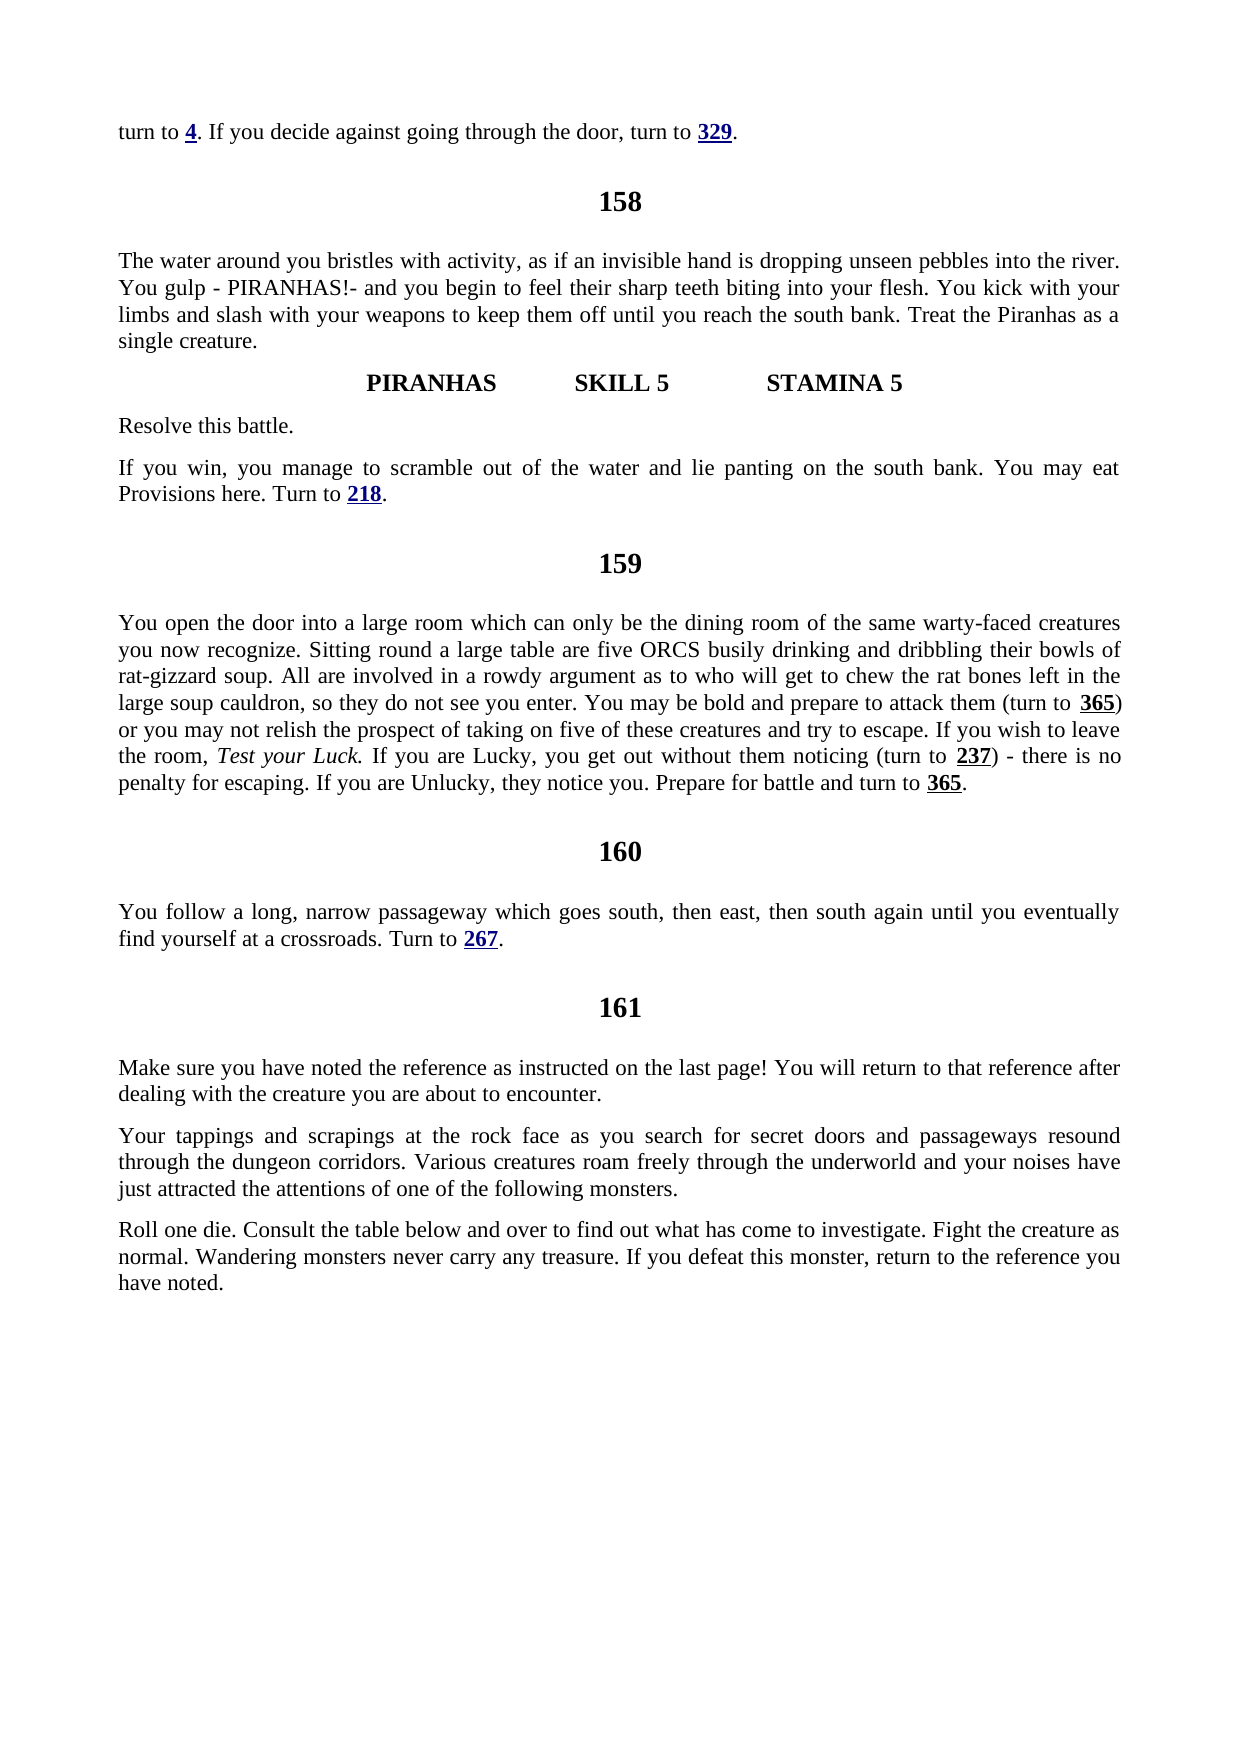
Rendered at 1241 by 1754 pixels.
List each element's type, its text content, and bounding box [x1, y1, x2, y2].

text Your tappings and scrapings at the rock face as you search for secret doors and passageways resound through the dungeon corridors. Various creatures roam freely through the underworld and your noises have just attracted the attentions of one of the following monsters. [118, 1121, 1122, 1201]
text You open the door into a large room which can only be the dining room of the same warty-faced creatures you now recognize. Sitting round a large table are five ORCS busily drinking and dribbling their bowls of rat-gizzard soup. All are involved in a rowdy argument as to who will get to chew the rat bones left in the large soup cauldron, so they do not see you enter. You may be bold and prepare to attack them (turn to 365) or you may not relish the prospect of taking on five of these creatures and try to escape. If you wish to leave the room, Test your Luck. If you are Lucky, you get out without them noticing (turn to 237) - there is no penalty for escaping. If you are Unlucky, they notice you. Prepare for battle and turn to 365. [118, 609, 1122, 795]
subtitle 160 [118, 835, 1122, 868]
text The water around you bristles with activity, as if an invisible hand is dropping unseen pebbles into the river. You gulp - PIRANHAS!- and you begin to feel their sharp teeth biting into your flesh. You kick with your limbs and slash with your weapons to keep them off until you reach the south bank. Treat the Piranhas as a single creature. [118, 247, 1122, 353]
text Make sure you have noted the reference as instructed on the last page! You will return to that reference after dealing with the creature you are about to encounter. [118, 1053, 1122, 1107]
text PIRANHAS SKILL 5 STAMINA 5 [118, 368, 1122, 397]
text Roll one die. Consult the table below and over to find out what has come to investigate. Fight the creature as normal. Wandering monsters never carry any treasure. If you defeat this monster, return to the reference you have noted. [118, 1216, 1122, 1296]
text turn to 4. If you decide against going through the door, turn to 329. [118, 118, 1122, 145]
subtitle 161 [118, 991, 1122, 1024]
subtitle 158 [118, 184, 1122, 218]
subtitle 159 [118, 546, 1122, 580]
text Resolve this battle. [118, 412, 1122, 439]
text If you win, you manage to scramble out of the water and lie panting on the south bank. You may eat Provisions here. Turn to 218. [118, 453, 1122, 507]
text You follow a long, narrow passageway which goes south, then east, then south again until you eventually find yourself at a crossroads. Turn to 267. [118, 898, 1122, 951]
